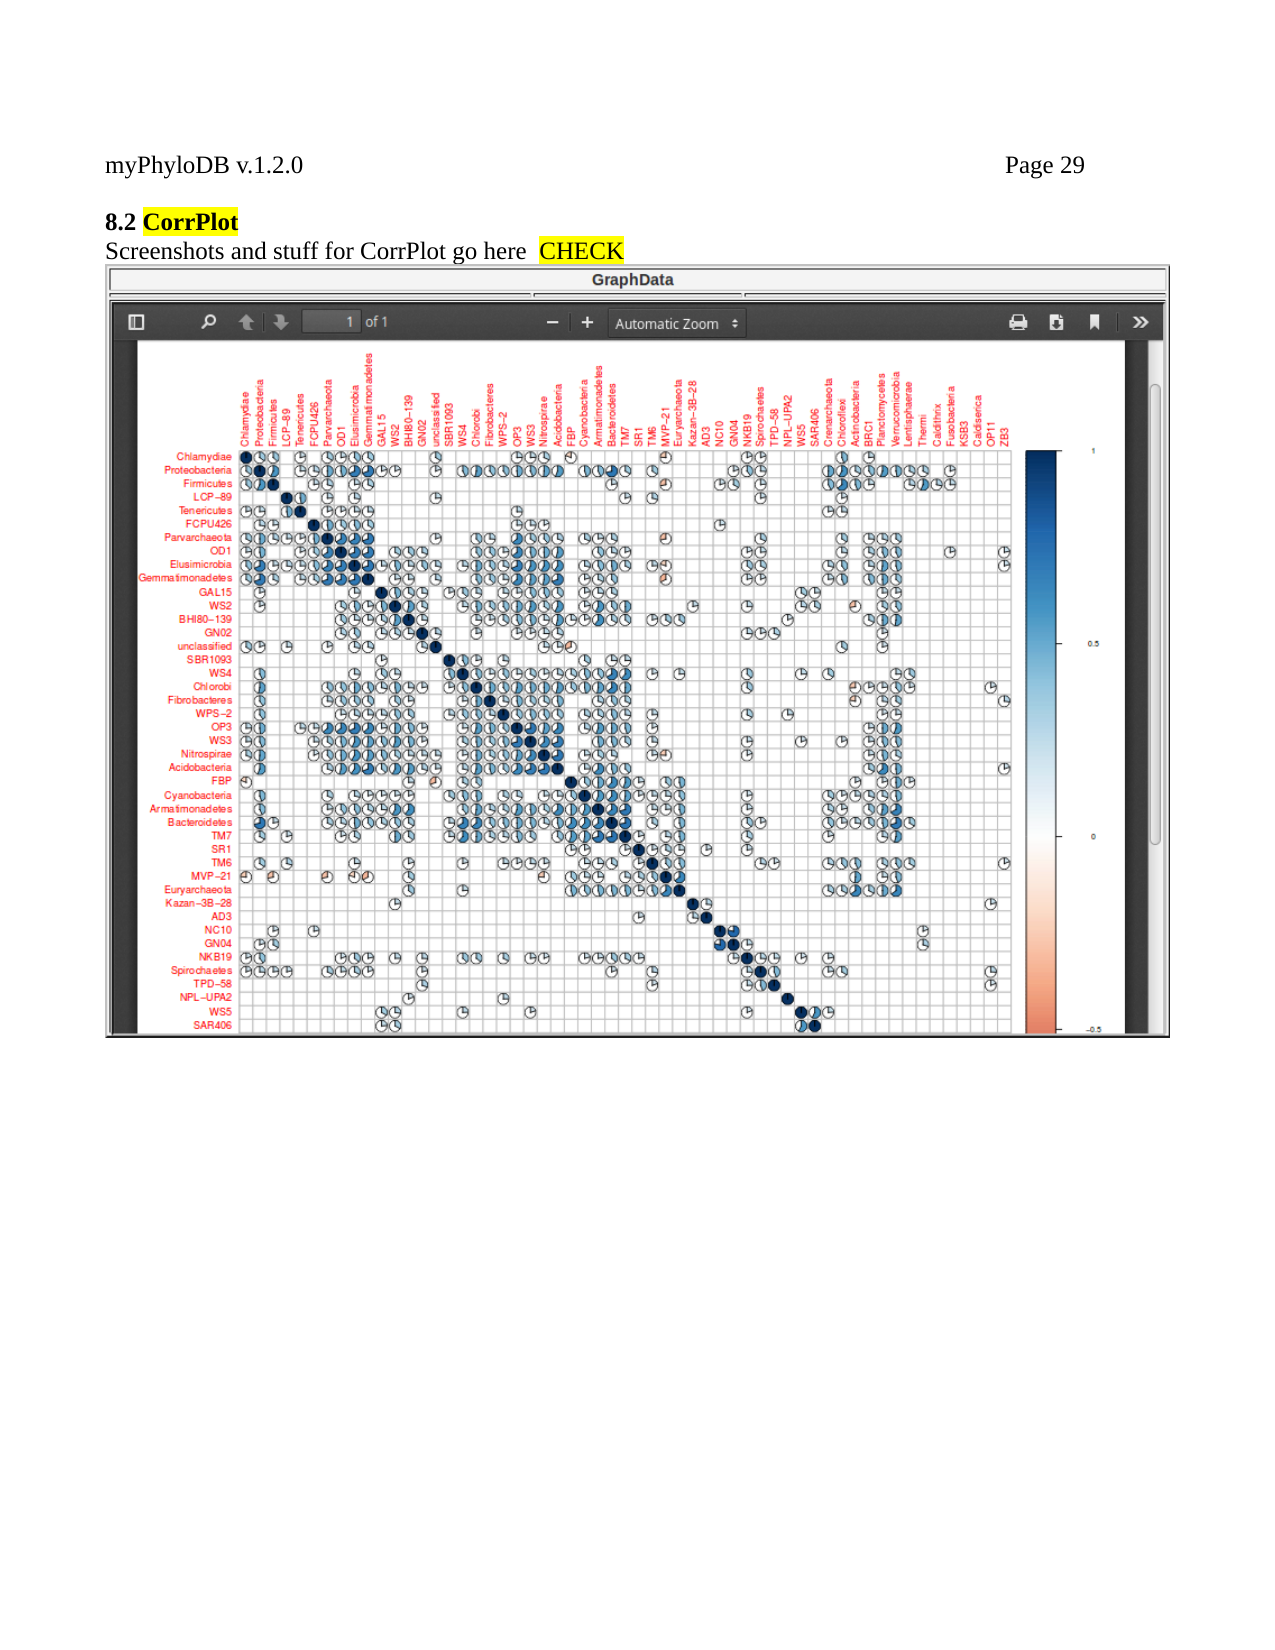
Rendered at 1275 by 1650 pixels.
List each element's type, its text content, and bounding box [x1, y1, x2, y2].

picture [105, 264, 1170, 1038]
text 8.2 CorrPlot [105, 207, 1170, 236]
text Screenshots and stuff for CorrPlot go here CHECK [105, 236, 1170, 264]
